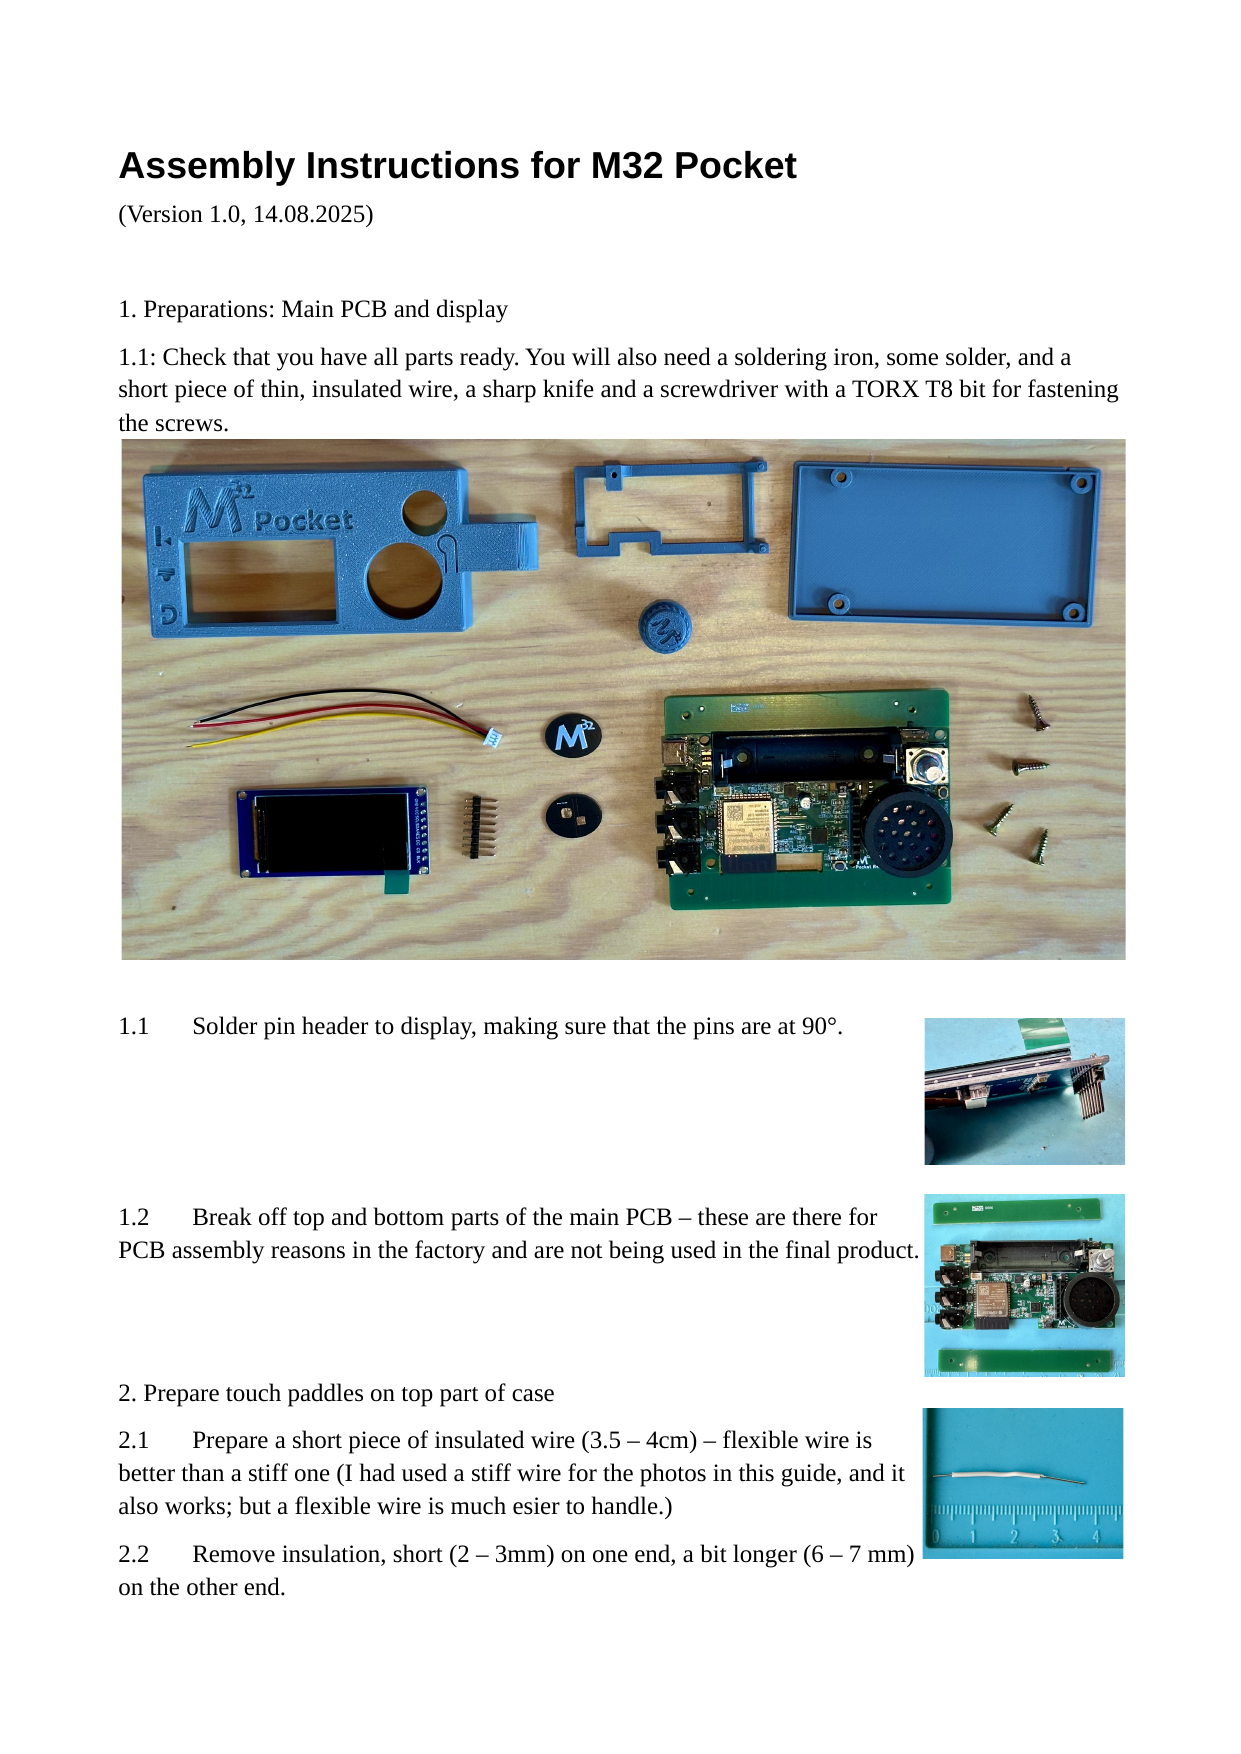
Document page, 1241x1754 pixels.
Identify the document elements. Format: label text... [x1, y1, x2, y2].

text 1.1: Check that you have all parts ready. You will also need a soldering iron, some solder, and a short piece of thin, insulated wire, a sharp knife and a screwdriver with a TORX T8 bit for fastening the screws. [118, 342, 1122, 436]
subtitle Assembly Instructions for M32 Pocket [118, 143, 1122, 186]
picture [922, 1408, 1124, 1559]
text 1.1 Solder pin header to display, making sure that the pins are at 90°. [118, 1011, 1122, 1040]
picture [924, 1018, 1126, 1165]
text 1. Preparations: Main PCB and display [118, 294, 1122, 323]
text 2.1 Prepare a short piece of insulated wire (3.5 – 4cm) – flexible wire is better than a stiff one (I had used a stiff wire for the photos in this guide, and it also works; but a flexible wire is much esier to handle.) [118, 1425, 922, 1520]
text 1.2 Break off top and bottom parts of the main PCB – these are there for PCB assembly reasons in the factory and are not being used in the final product. [118, 1202, 924, 1264]
text 2. Prepare touch paddles on top part of case [118, 1378, 1122, 1406]
text 2.2 Remove insulation, short (2 – 3mm) on one end, a bit longer (6 – 7 mm) on the other end. [118, 1539, 1122, 1601]
text (Version 1.0, 14.08.2025) [118, 199, 1122, 227]
picture [121, 439, 1126, 960]
picture [924, 1194, 1125, 1377]
